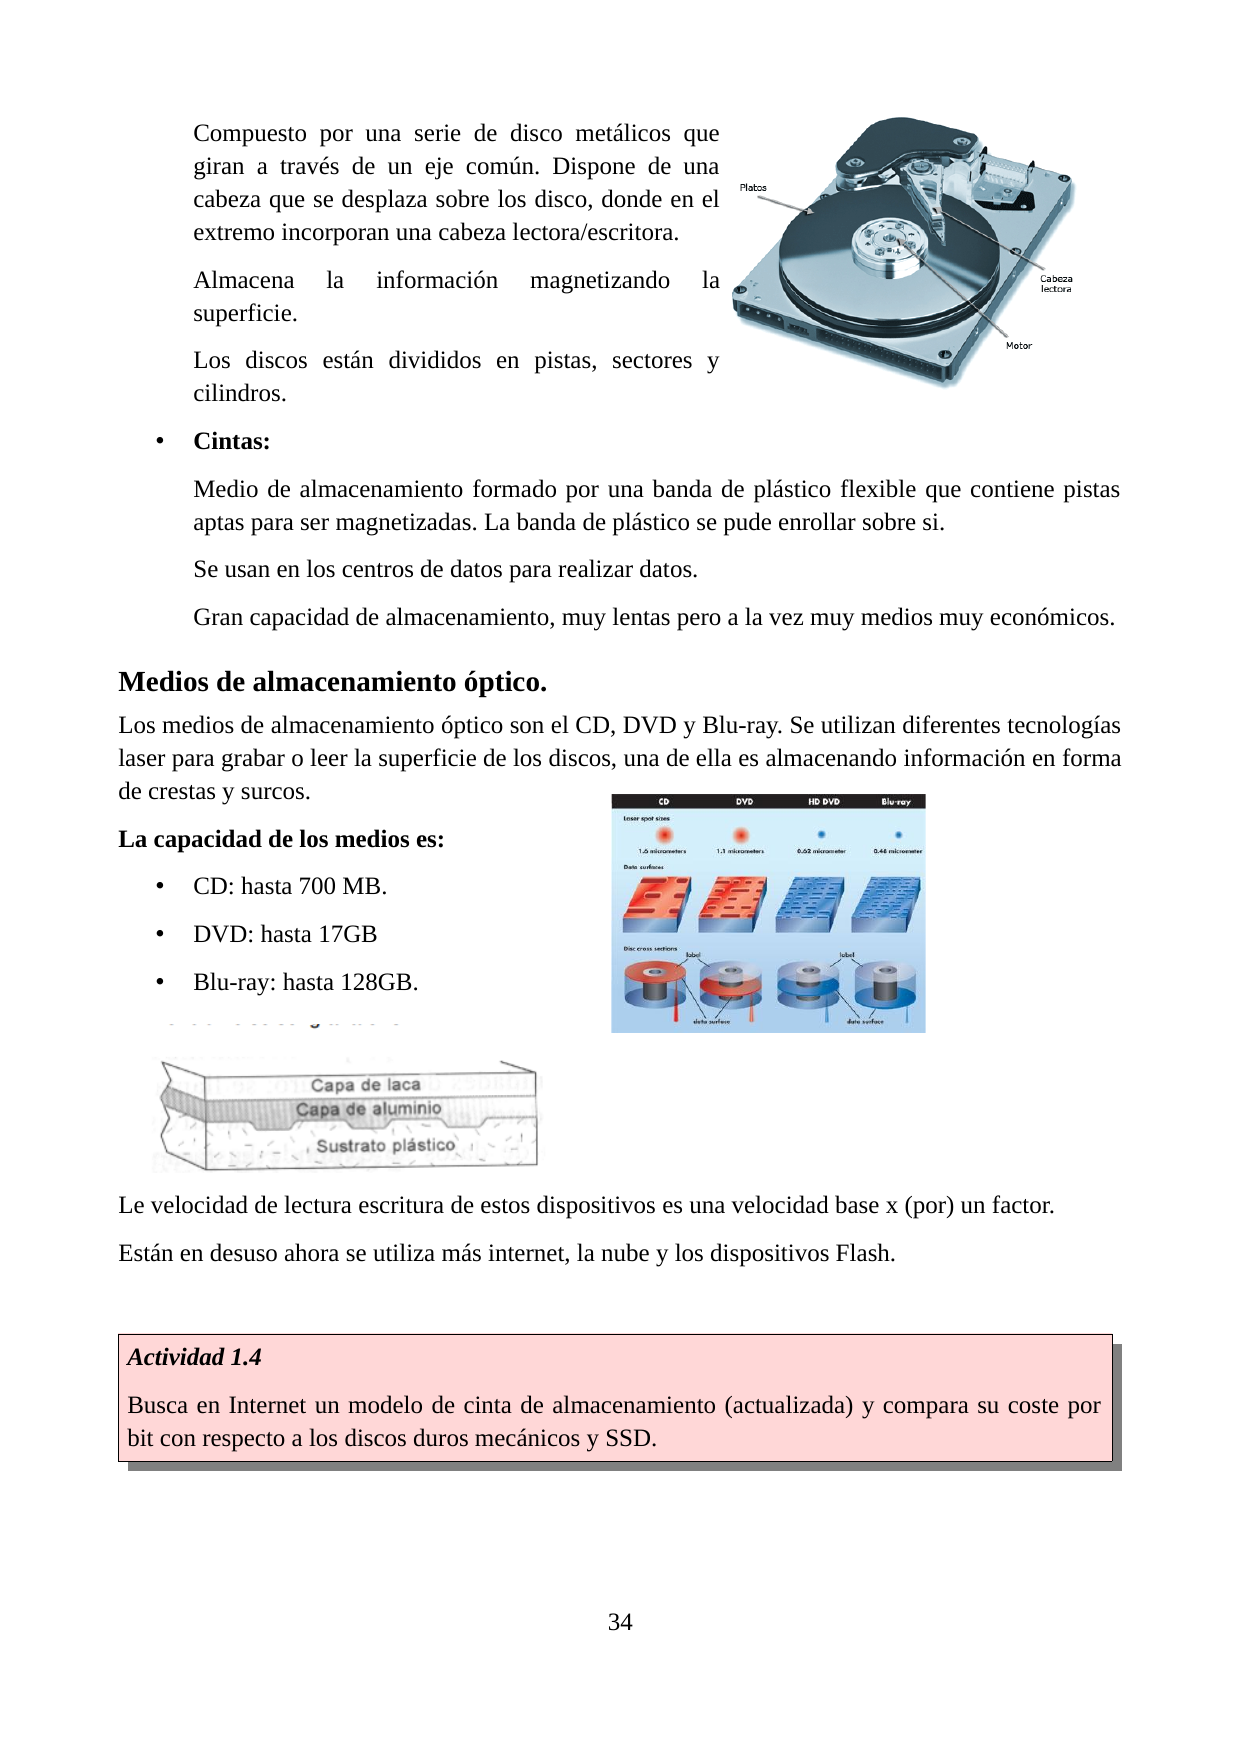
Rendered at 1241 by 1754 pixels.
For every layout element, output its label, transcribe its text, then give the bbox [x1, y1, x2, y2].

list [926, 967, 1122, 995]
text La capacidad de los medios es: [118, 824, 611, 852]
list DVD: hasta 17GB [156, 919, 611, 948]
list Cintas: [156, 426, 1122, 455]
list Medio de almacenamiento formado por una banda de plástico flexible que contiene pistas aptas para ser magnetizadas. La banda de plástico se pude enrollar sobre si. [156, 474, 1122, 535]
picture [611, 794, 926, 1033]
text Busca en Internet un modelo de cinta de almacenamiento (actualizada) y compara su coste por bit con respecto a los discos duros mecánicos y SSD. [119, 1381, 1112, 1461]
text [926, 824, 1122, 852]
picture [147, 1024, 596, 1187]
list Gran capacidad de almacenamiento, muy lentas pero a la vez muy medios muy económicos. [156, 602, 1122, 631]
list Los discos están divididos en pistas, sectores y cilindros. [156, 345, 1122, 407]
list Compuesto por una serie de disco metálicos que giran a través de un eje común. Dispone de una cabeza que se desplaza sobre los disco, donde en el extremo incorporan una cabeza lectora/escritora. [156, 118, 720, 246]
list CD: hasta 700 MB. [156, 871, 611, 900]
text Le velocidad de lectura escritura de estos dispositivos es una velocidad base x (por) un factor. [118, 1014, 1122, 1219]
list [926, 871, 1122, 900]
text Los medios de almacenamiento óptico son el CD, DVD y Blu-ray. Se utilizan diferentes tecnologías laser para grabar o leer la superficie de los discos, una de ella es almacenando información en forma de crestas y surcos. [118, 710, 1122, 805]
list [926, 919, 1122, 948]
subtitle Medios de almacenamiento óptico. [118, 664, 1122, 698]
list [1083, 265, 1122, 327]
picture [720, 108, 1083, 392]
list Se usan en los centros de datos para realizar datos. [156, 554, 1122, 583]
list [1083, 118, 1122, 246]
text Están en desuso ahora se utiliza más internet, la nube y los dispositivos Flash. [118, 1238, 1122, 1267]
list Almacena la información magnetizando la superficie. [156, 265, 720, 327]
list Blu-ray: hasta 128GB. [156, 967, 611, 995]
text Actividad 1.4 [119, 1335, 1112, 1371]
